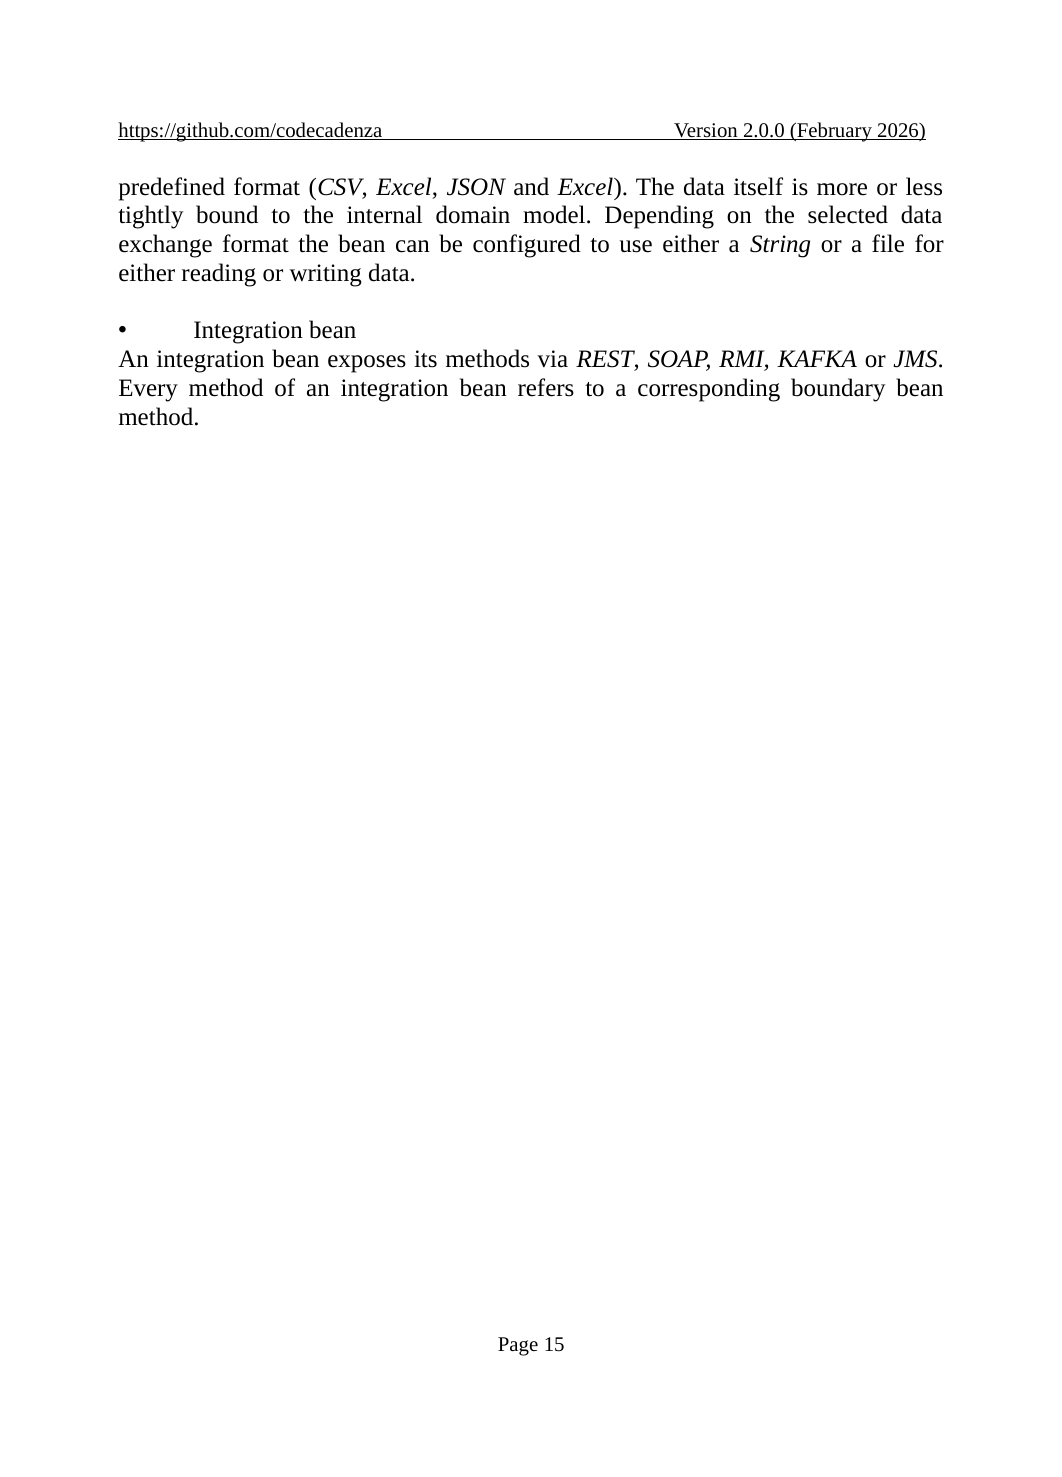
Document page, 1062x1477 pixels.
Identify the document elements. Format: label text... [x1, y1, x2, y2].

list Integration bean [118, 315, 944, 344]
text An integration bean exposes its methods via REST, SOAP, RMI, KAFKA or JMS. Every method of an integration bean refers to a corresponding boundary bean method. [118, 344, 944, 430]
text predefined format (CSV, Excel, JSON and Excel). The data itself is more or less tightly bound to the internal domain model. Depending on the selected data exchange format the bean can be configured to use either a String or a file for either reading or writing data. [118, 172, 944, 287]
